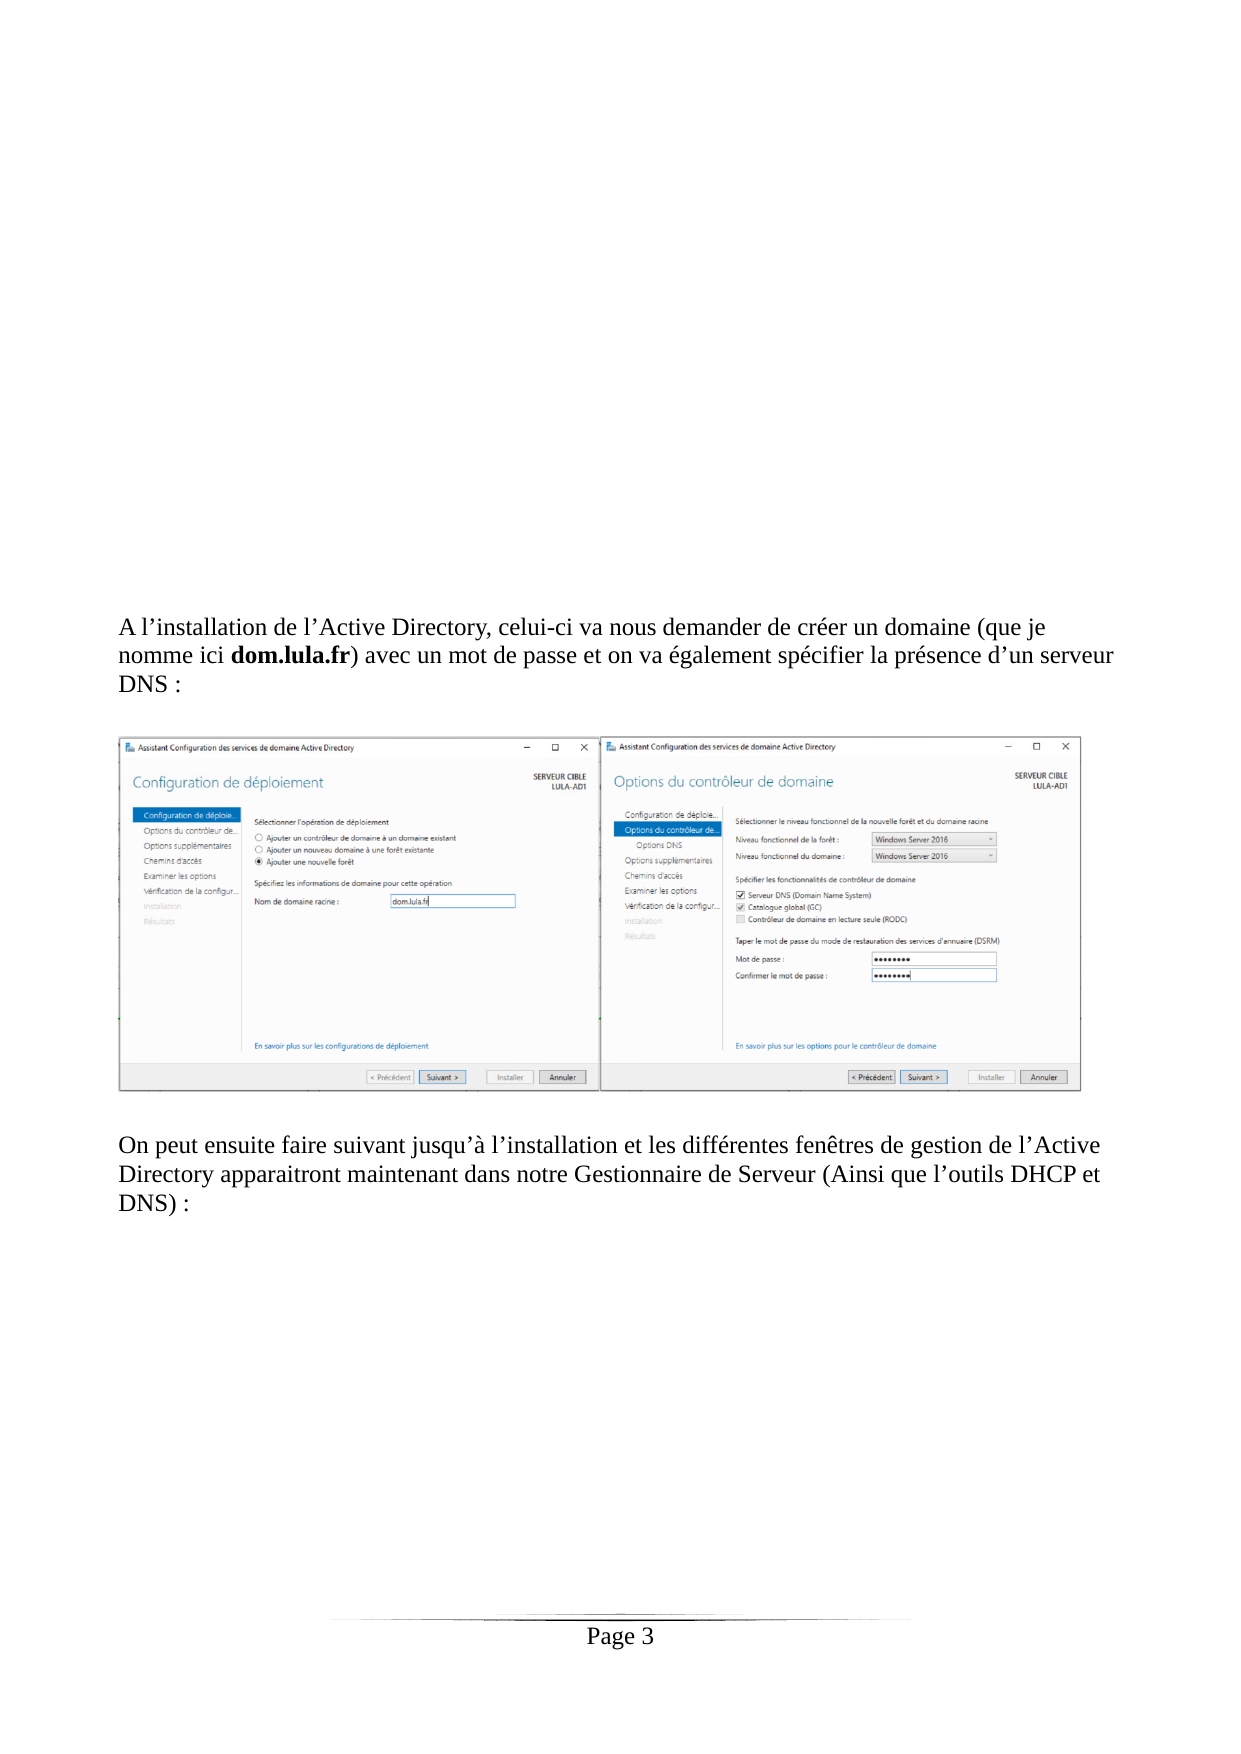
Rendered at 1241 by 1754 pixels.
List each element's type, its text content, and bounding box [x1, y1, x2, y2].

text A l’installation de l’Active Directory, celui-ci va nous demander de créer un domaine (que je nomme ici dom.lula.fr) avec un mot de passe et on va également spécifier la présence d’un serveur DNS : On peut ensuite faire suivant jusqu’à l’installation et les différentes fenêtres de gestion de l’Active Directory apparaitront maintenant dans notre Gestionnaire de Serveur (Ainsi que l’outils DHCP et DNS) : [118, 75, 1122, 1600]
